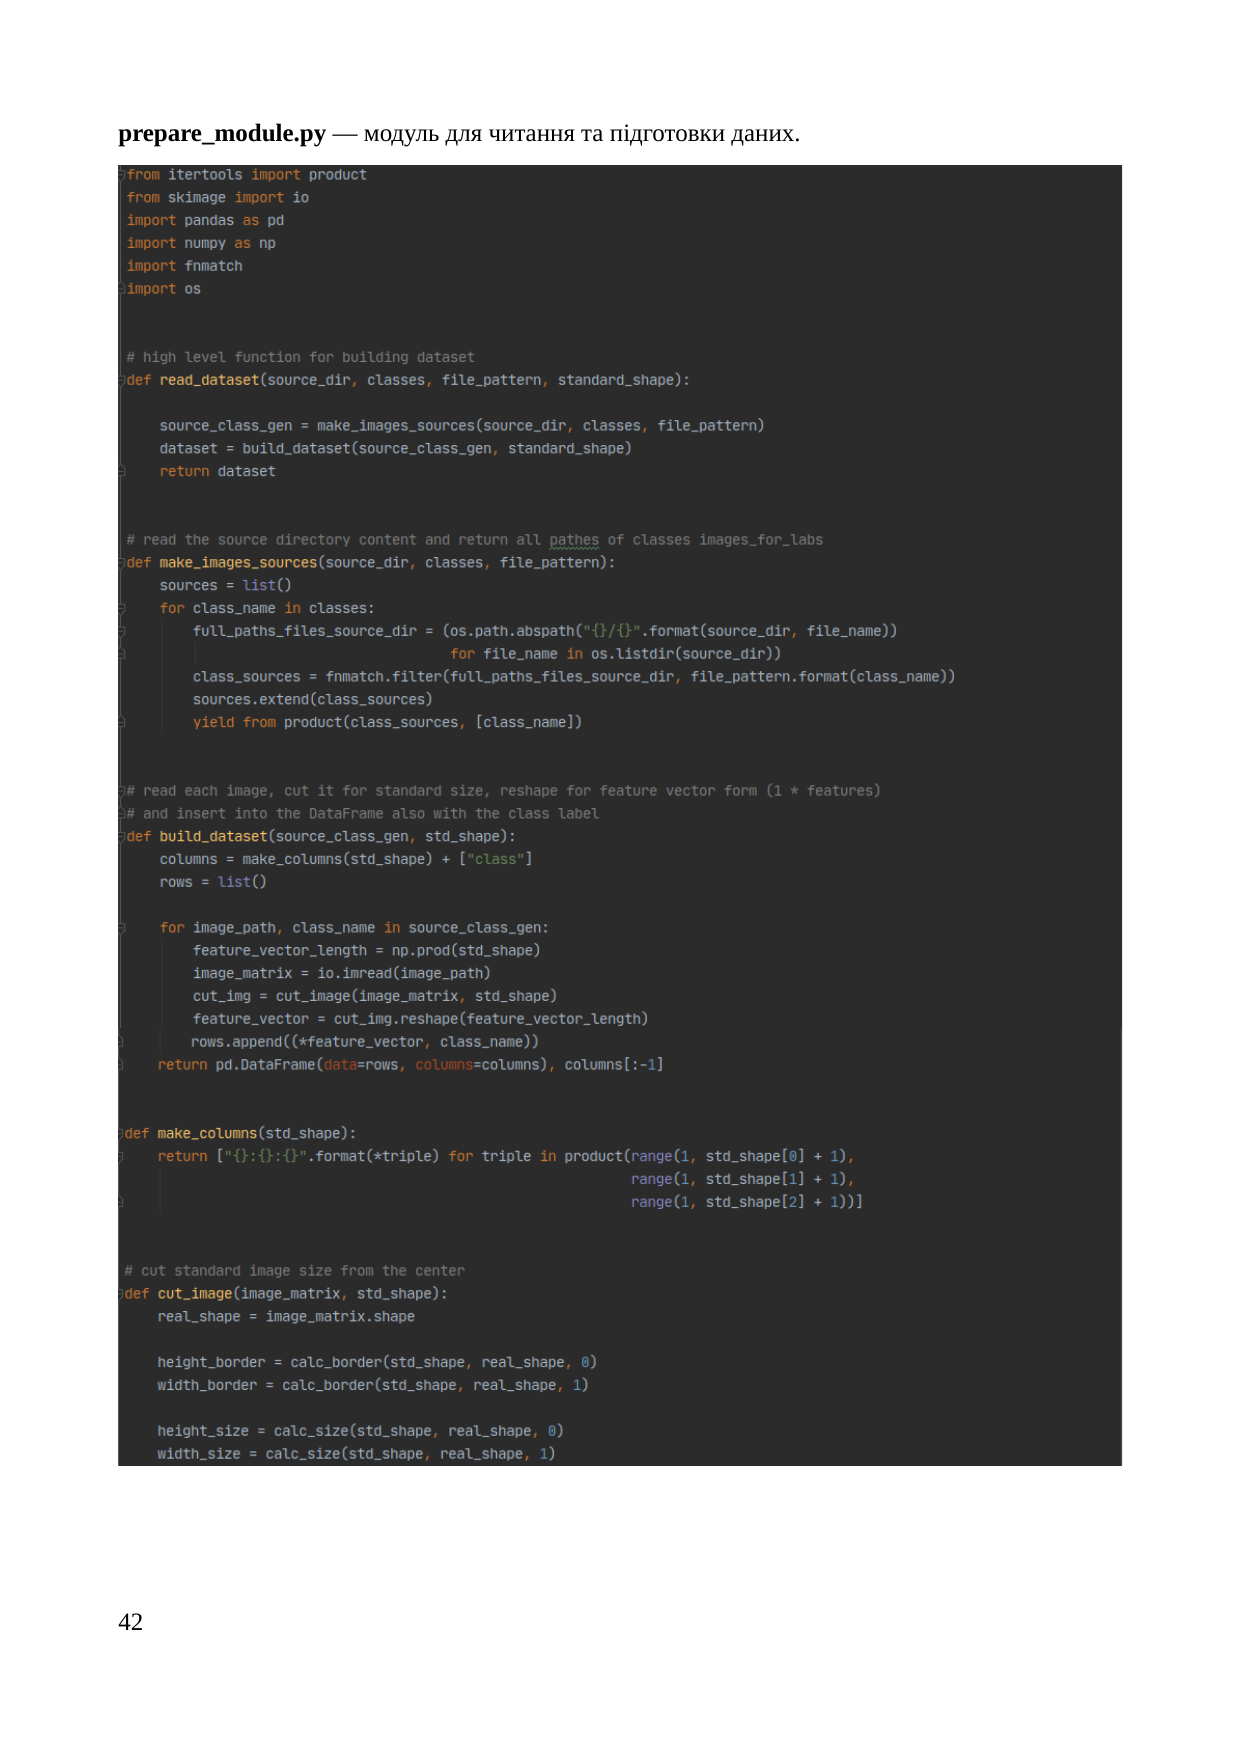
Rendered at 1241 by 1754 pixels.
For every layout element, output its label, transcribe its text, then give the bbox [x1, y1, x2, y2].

picture [118, 165, 1123, 1466]
text prepare_module.py — модуль для читання та підготовки даних. [118, 118, 1122, 147]
